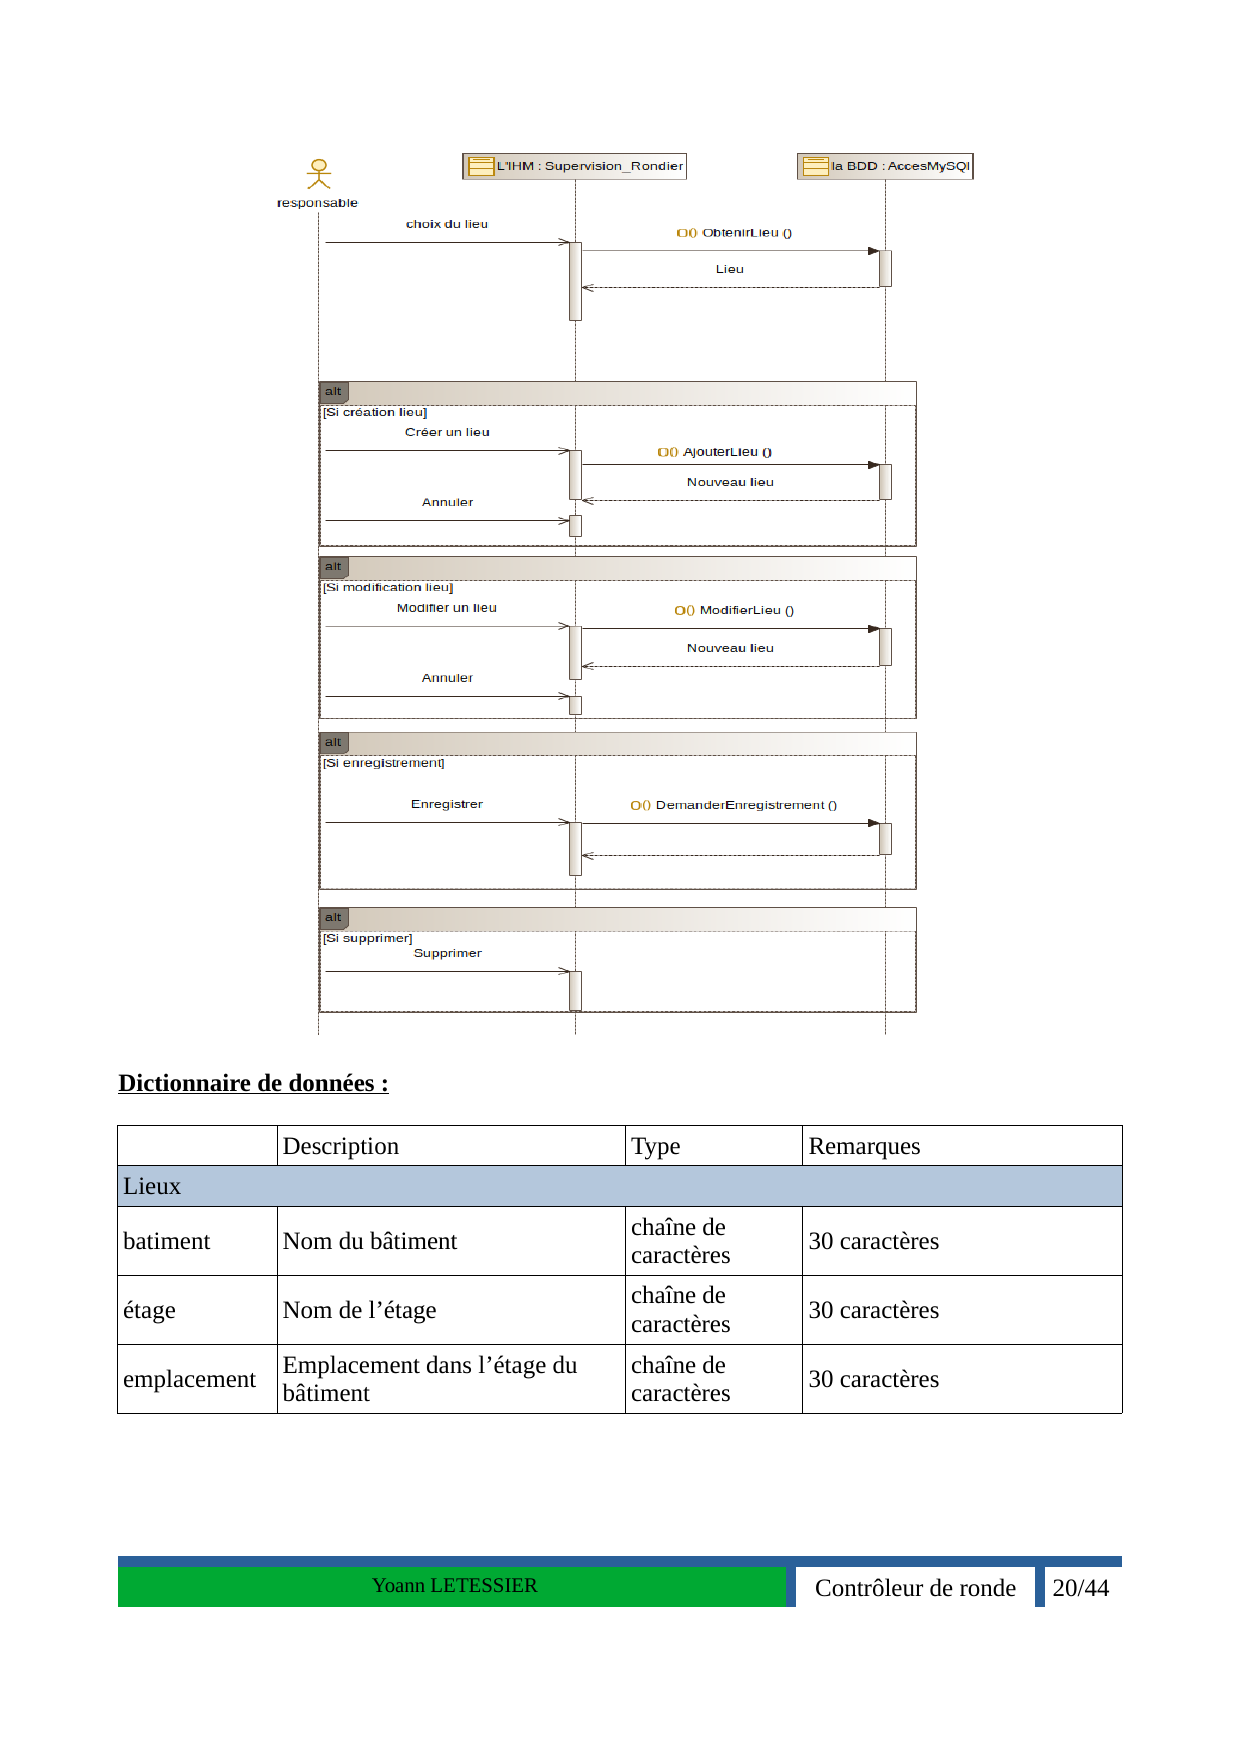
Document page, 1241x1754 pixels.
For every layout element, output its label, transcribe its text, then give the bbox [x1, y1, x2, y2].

table_header [118, 1126, 277, 1165]
table_header Description [278, 1126, 625, 1165]
table_cell Lieux [118, 1166, 1122, 1206]
table_cell 30 caractères [803, 1207, 1122, 1275]
table_cell chaîne de caractères [626, 1345, 802, 1413]
table_cell Nom de l’étage [278, 1276, 625, 1344]
text Dictionnaire de données : [118, 1068, 1122, 1096]
table_header Remarques [803, 1126, 1122, 1165]
picture [236, 144, 986, 1035]
table_cell emplacement [118, 1345, 277, 1413]
table_cell chaîne de caractères [626, 1276, 802, 1344]
table_cell batiment [118, 1207, 277, 1275]
table_cell chaîne de caractères [626, 1207, 802, 1275]
table_header Type [626, 1126, 802, 1165]
table_cell Nom du bâtiment [278, 1207, 625, 1275]
table_cell 30 caractères [803, 1345, 1122, 1413]
table_cell étage [118, 1276, 277, 1344]
table_cell 30 caractères [803, 1276, 1122, 1344]
table_cell Emplacement dans l’étage du bâtiment [278, 1345, 625, 1413]
